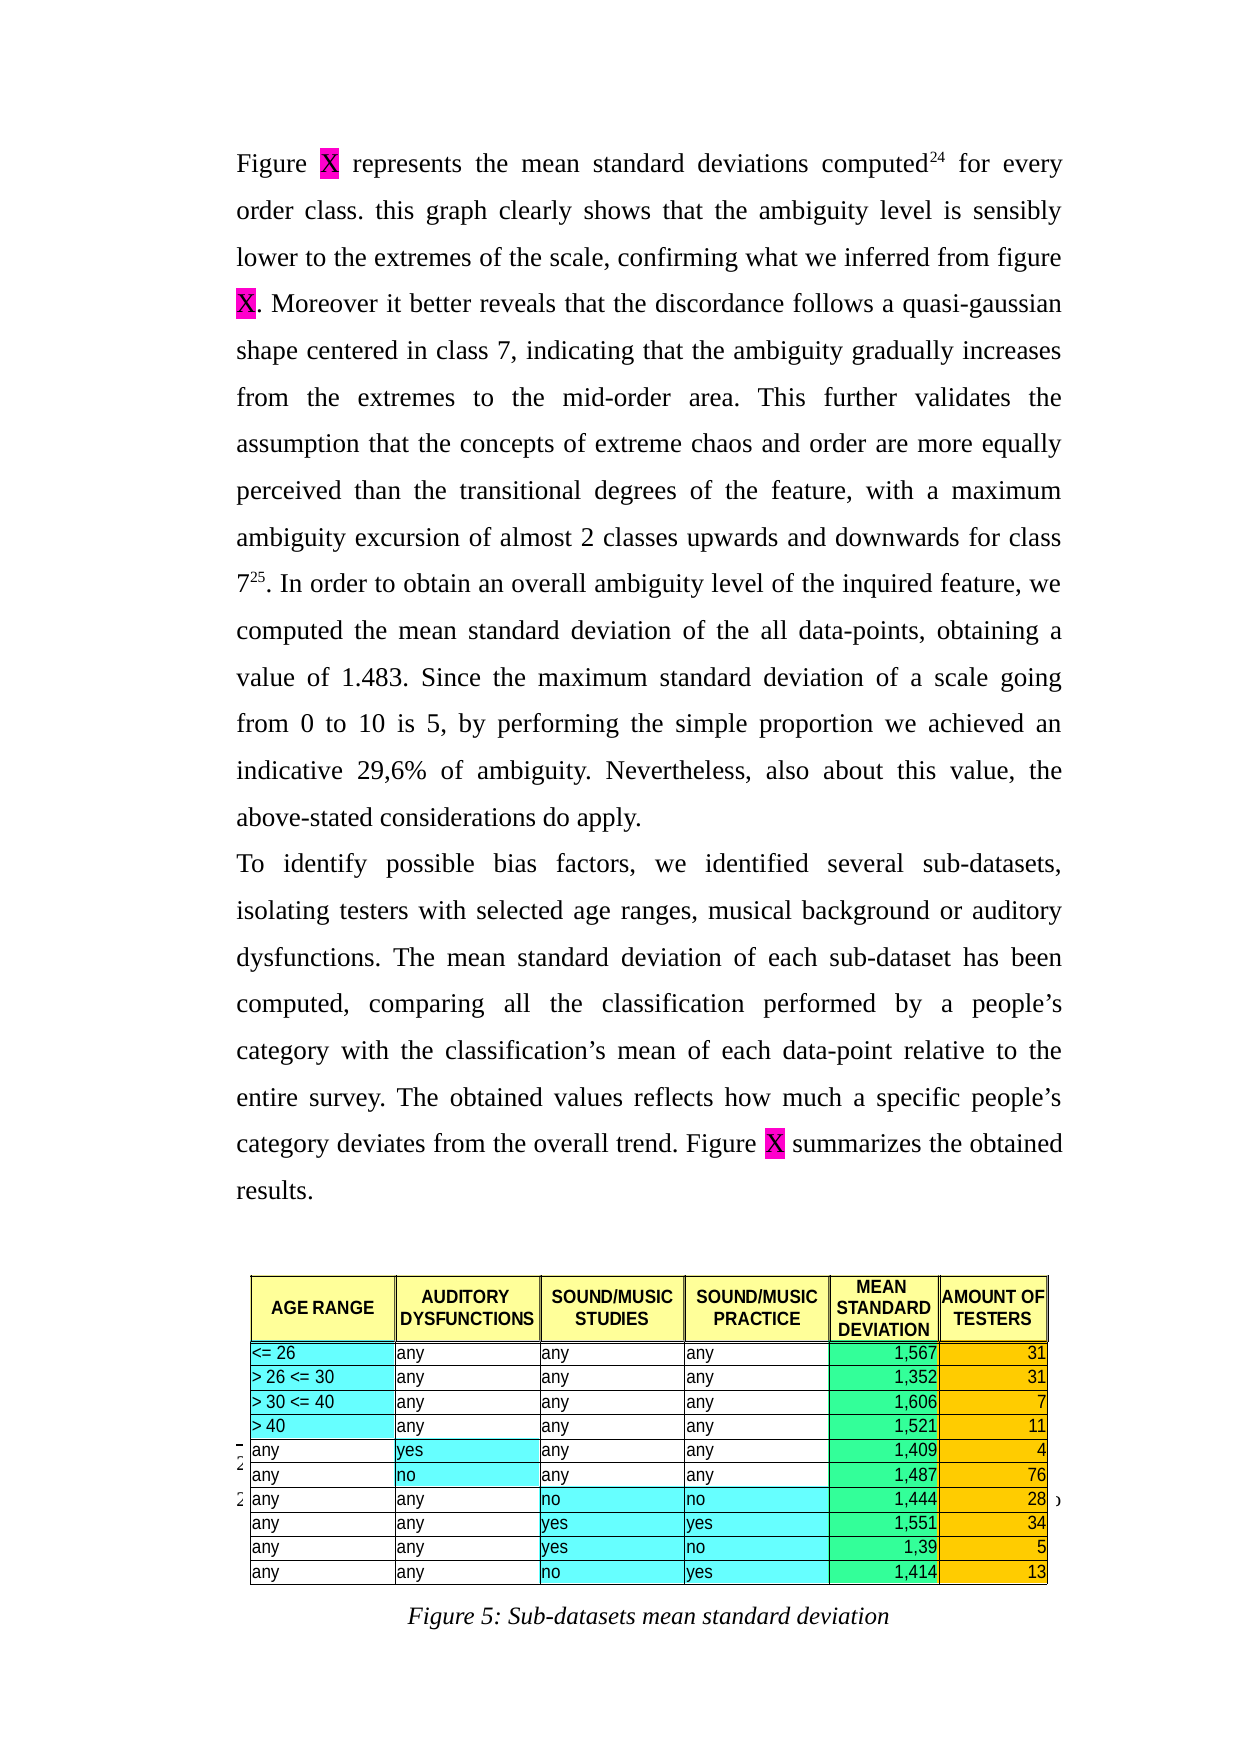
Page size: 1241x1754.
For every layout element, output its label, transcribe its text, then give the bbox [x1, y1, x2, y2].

text Figure X represents the mean standard deviations computed for every order class. this graph clearly shows that the ambiguity level is sensibly lower to the extremes of the scale, confirming what we inferred from figure X. Moreover it better reveals that the discordance follows a quasi-gaussian shape centered in class 7, indicating that the ambiguity gradually increases from the extremes to the mid-order area. This further validates the assumption that the concepts of extreme chaos and order are more equally perceived than the transitional degrees of the feature, with a maximum ambiguity excursion of almost 2 classes upwards and downwards for class 7. In order to obtain an overall ambiguity level of the inquired feature, we computed the mean standard deviation of the all data-points, obtaining a value of 1.483. Since the maximum standard deviation of a scale going from 0 to 10 is 5, by performing the simple proportion we achieved an indicative 29,6% of ambiguity. Nevertheless, also about this value, the above-stated considerations do apply. [236, 148, 1063, 832]
text Figure 5: Sub-datasets mean standard deviation [243, 1287, 1056, 1630]
text To identify possible bias factors, we identified several sub-datasets, isolating testers with selected age ranges, musical background or auditory dysfunctions. The mean standard deviation of each sub-dataset has been computed, comparing all the classification performed by a people’s category with the classification’s mean of each data-point relative to the entire survey. The obtained values reflects how much a specific people’s category deviates from the overall trend. Figure X summarizes the obtained results. [236, 848, 1063, 1205]
